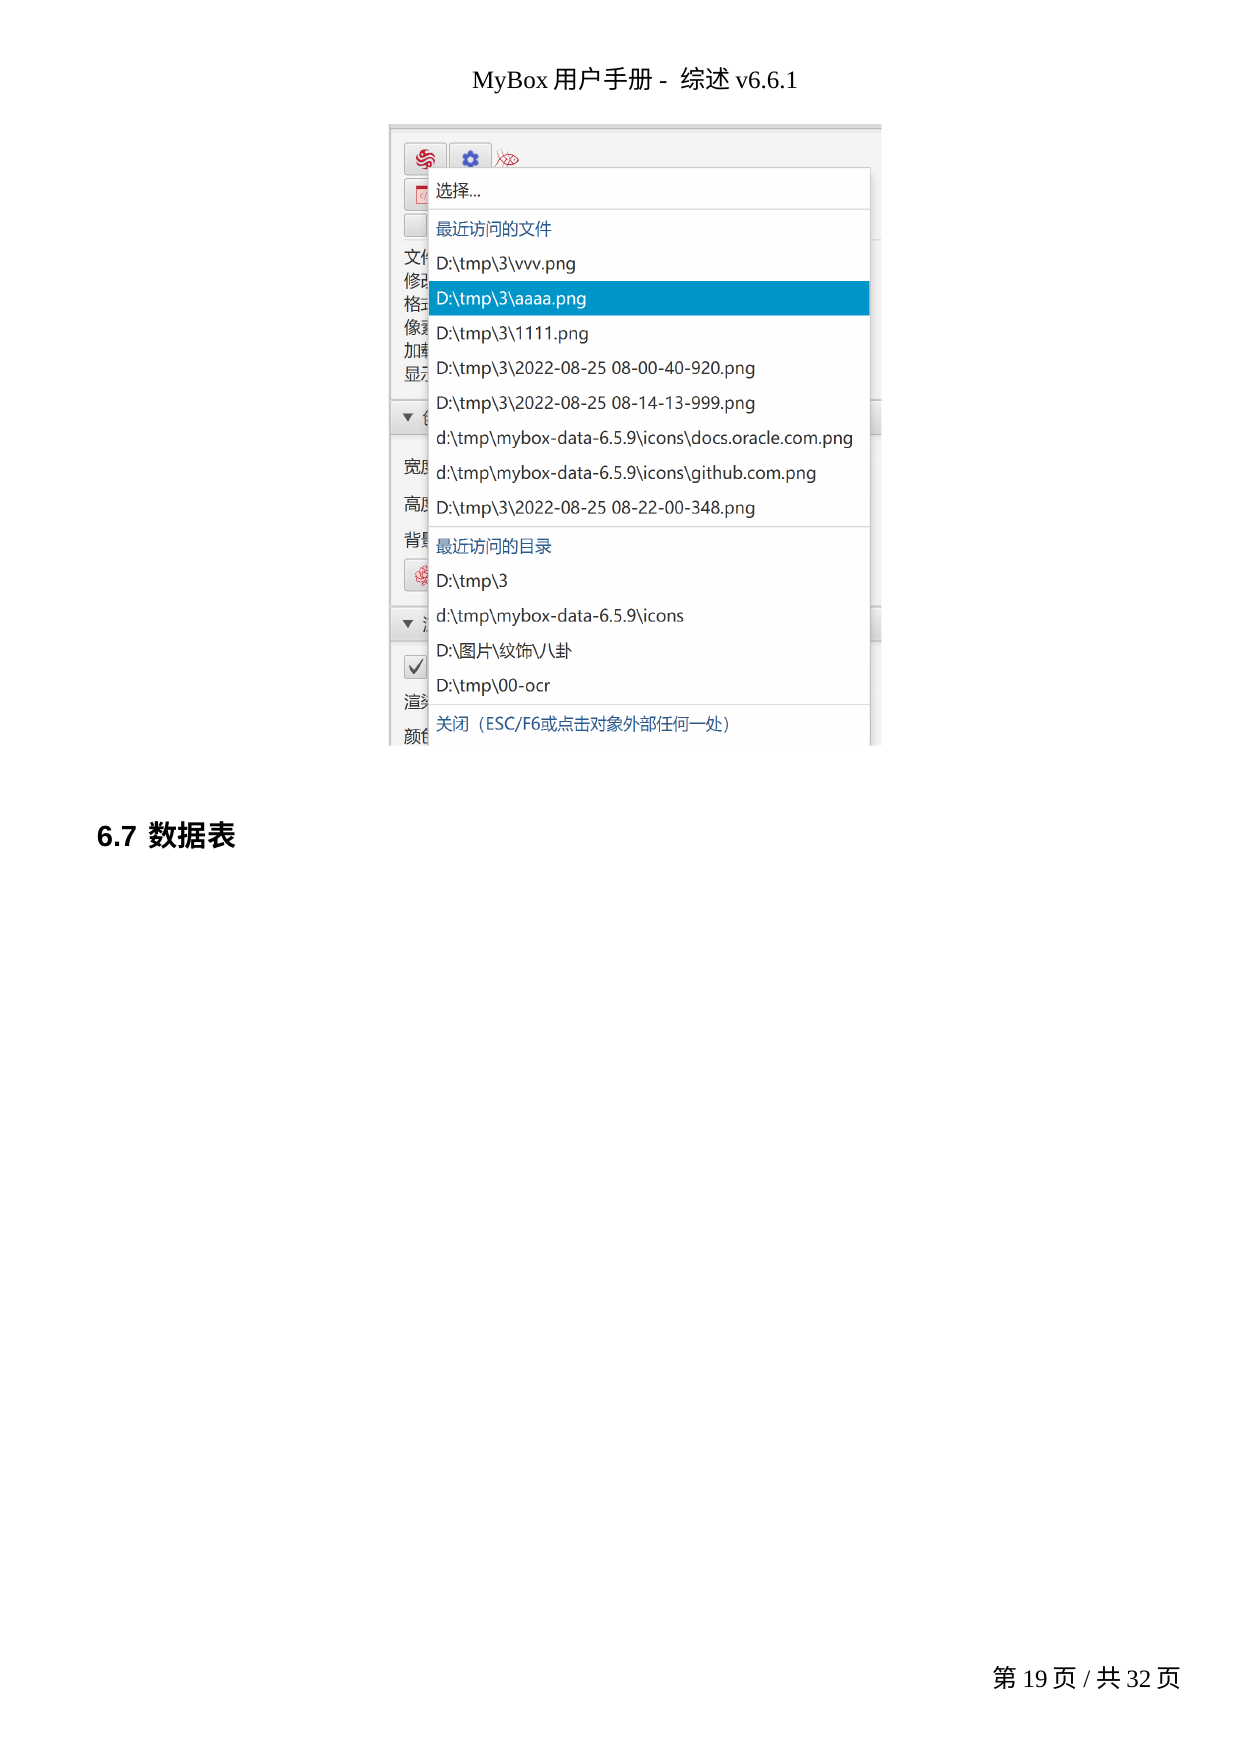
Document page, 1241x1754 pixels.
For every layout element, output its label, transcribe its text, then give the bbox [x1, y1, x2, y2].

picture [387, 124, 882, 746]
subtitle 数据表 [88, 812, 1181, 854]
